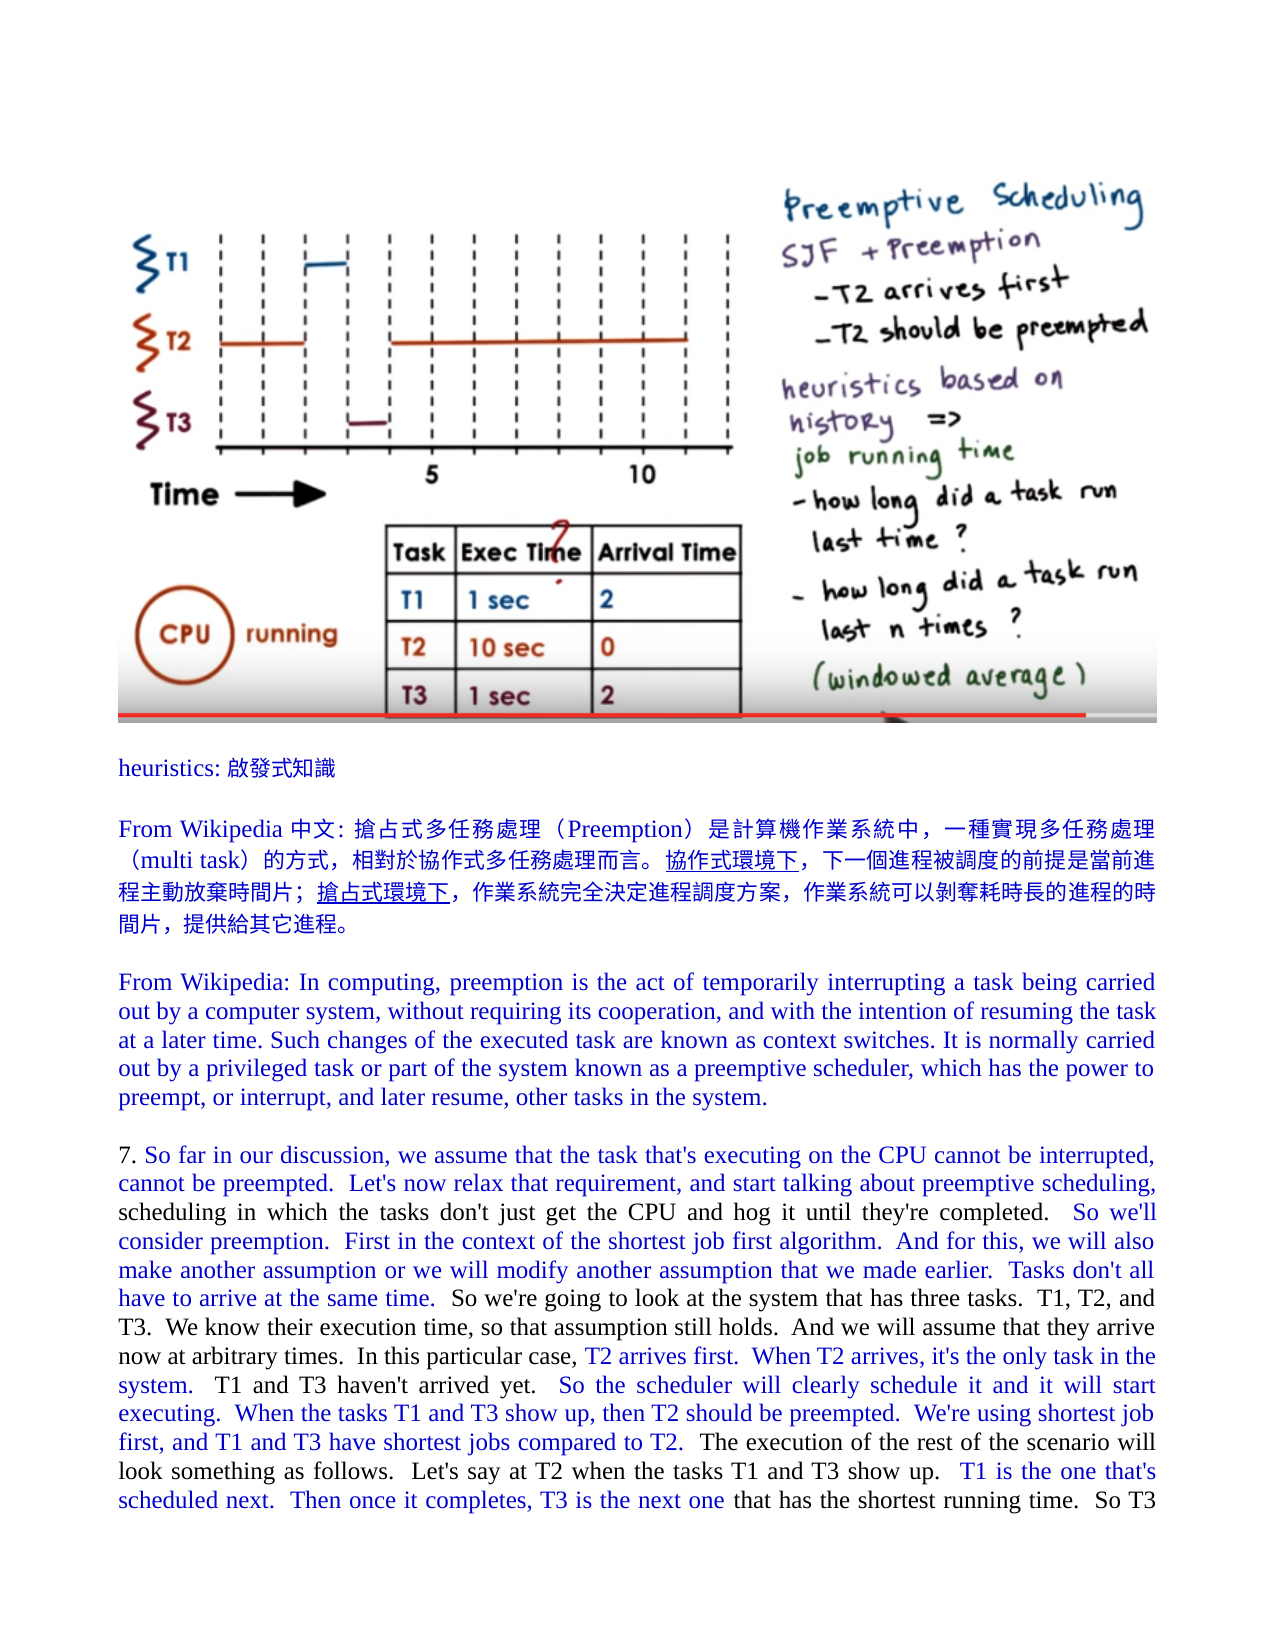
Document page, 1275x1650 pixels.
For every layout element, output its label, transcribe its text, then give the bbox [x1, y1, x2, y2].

text From Wikipedia中文: 搶占式多任務處理（Preemption）是計算機作業系統中，一種實現多任務處理（multi task）的方式，相對於協作式多任務處理而言。協作式環境下，下一個進程被調度的前提是當前進程主動放棄時間片；搶占式環境下，作業系統完全決定進程調度方案，作業系統可以剝奪耗時長的進程的時間片，提供給其它進程。 [118, 812, 1157, 938]
text heuristics: 啟發式知識 [118, 751, 1157, 783]
text 7. So far in our discussion, we assume that the task that's executing on the CPU cannot be interrupted, cannot be preempted. Let's now relax that requirement, and start talking about preemptive scheduling, scheduling in which the tasks don't just get the CPU and hog it until they're completed. So we'll consider preemption. First in the context of the shortest job first algorithm. And for this, we will also make another assumption or we will modify another assumption that we made earlier. Tasks don't all have to arrive at the same time. So we're going to look at the system that has three tasks. T1, T2, and T3. We know their execution time, so that assumption still holds. And we will assume that they arrive now at arbitrary times. In this particular case, T2 arrives first. When T2 arrives, it's the only task in the system. T1 and T3 haven't arrived yet. So the scheduler will clearly schedule it and it will start executing. When the tasks T1 and T3 show up, then T2 should be preempted. We're using shortest job first, and T1 and T3 have shortest jobs compared to T2. The execution of the rest of the scenario will look something as follows. Let's say at T2 when the tasks T1 and T3 show up. T1 is the one that's scheduled next. Then once it completes, T3 is the next one that has the shortest running time. So T3 [118, 1140, 1157, 1513]
text From Wikipedia: In computing, preemption is the act of temporarily interrupting a task being carried out by a computer system, without requiring its cooperation, and with the intention of resuming the task at a later time. Such changes of the executed task are known as context switches. It is normally carried out by a privileged task or part of the system known as a preemptive scheduler, which has the power to preempt, or interrupt, and later resume, other tasks in the system. [118, 967, 1157, 1111]
picture [118, 175, 1157, 723]
